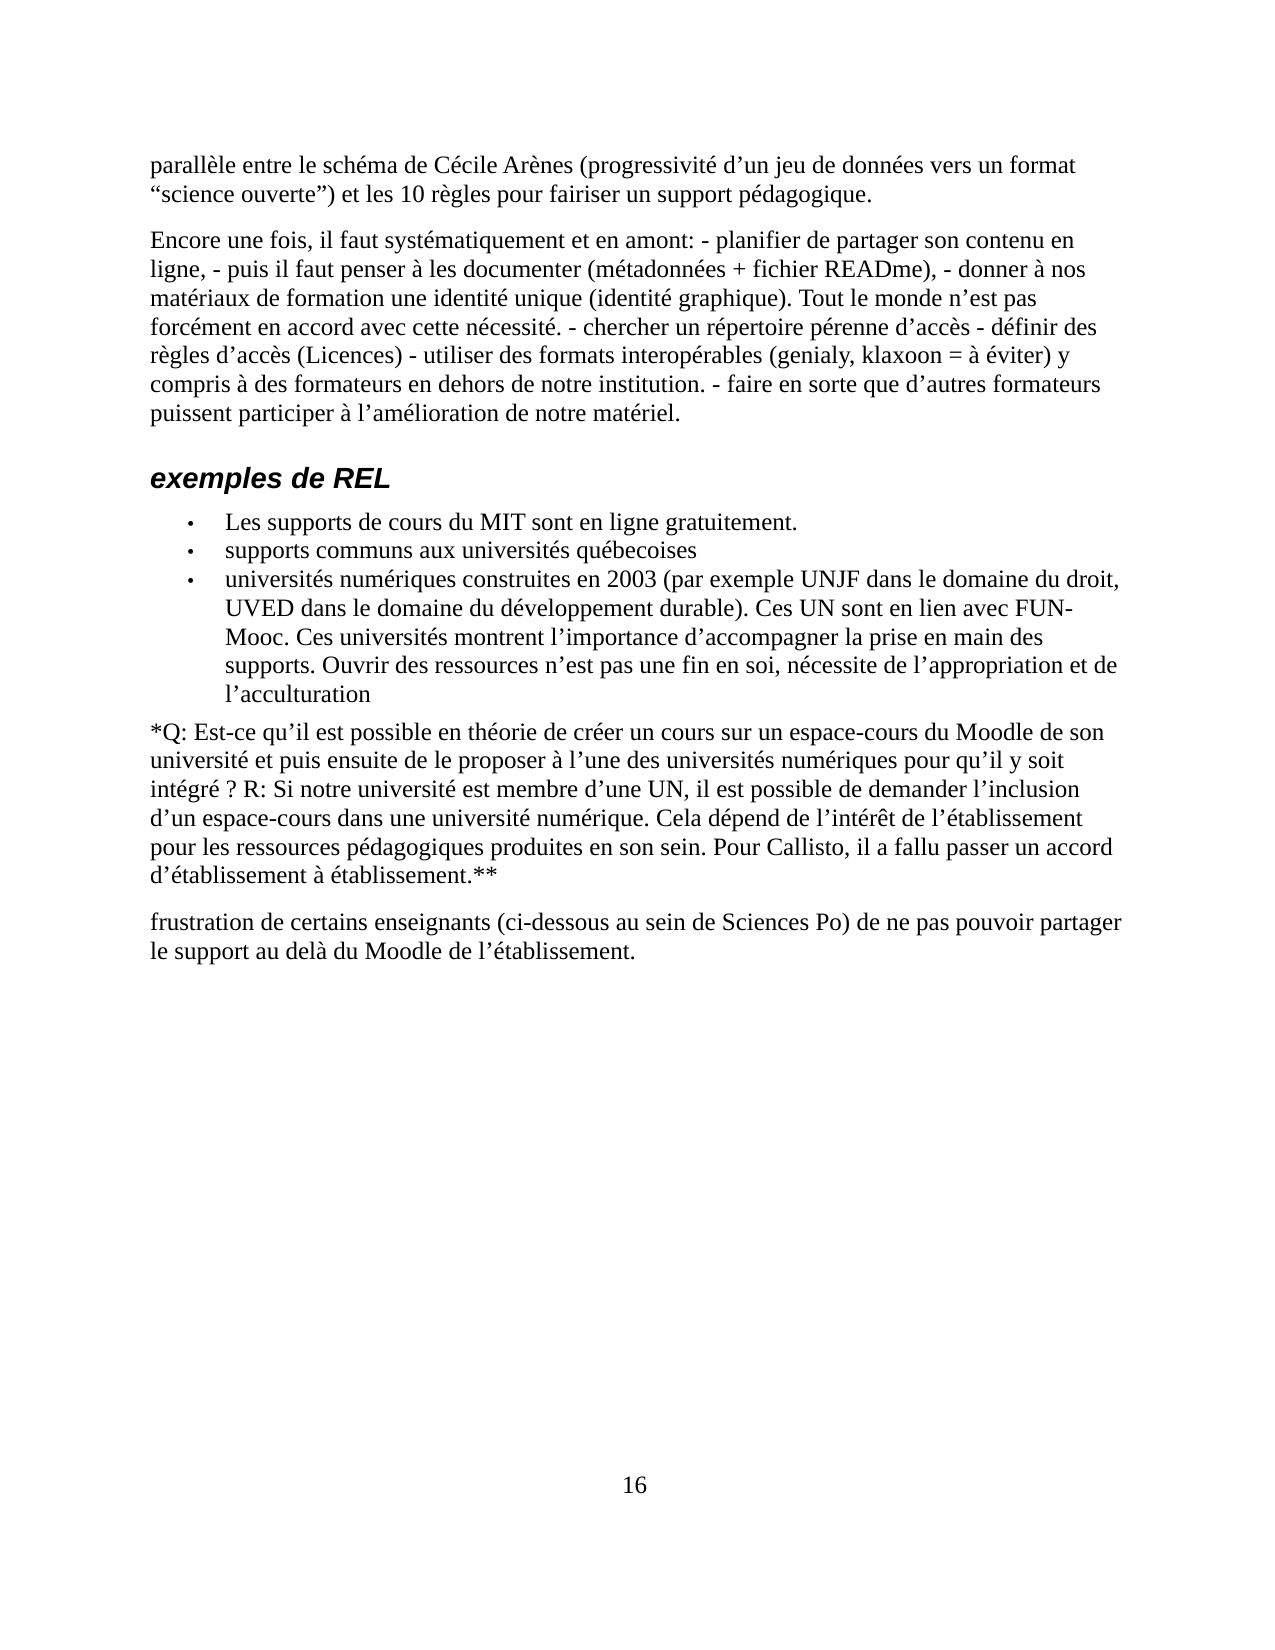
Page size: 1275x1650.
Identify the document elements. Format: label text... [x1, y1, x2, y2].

text *Q: Est-ce qu’il est possible en théorie de créer un cours sur un espace-cours du Moodle de son université et puis ensuite de le proposer à l’une des universités numériques pour qu’il y soit intégré ? R: Si notre université est membre d’une UN, il est possible de demander l’inclusion d’un espace-cours dans une université numérique. Cela dépend de l’intérêt de l’établissement pour les ressources pédagogiques produites en son sein. Pour Callisto, il a fallu passer un accord d’établissement à établissement.** [150, 717, 1125, 889]
list Les supports de cours du MIT sont en ligne gratuitement. [187, 507, 1125, 535]
text Encore une fois, il faut systématiquement et en amont: - planifier de partager son contenu en ligne, - puis il faut penser à les documenter (métadonnées + fichier READme), - donner à nos matériaux de formation une identité unique (identité graphique). Tout le monde n’est pas forcément en accord avec cette nécessité. - chercher un répertoire pérenne d’accès - définir des règles d’accès (Licences) - utiliser des formats interopérables (genialy, klaxoon = à éviter) y compris à des formateurs en dehors de notre institution. - faire en sorte que d’autres formateurs puissent participer à l’amélioration de notre matériel. [150, 225, 1125, 427]
subtitle exemples de REL [150, 461, 1125, 494]
list universités numériques construites en 2003 (par exemple UNJF dans le domaine du droit, UVED dans le domaine du développement durable). Ces UN sont en lien avec FUN-Mooc. Ces universités montrent l’importance d’accompagner la prise en main des supports. Ouvrir des ressources n’est pas une fin en soi, nécessite de l’appropriation et de l’acculturation [187, 564, 1125, 708]
list supports communs aux universités québecoises [187, 535, 1125, 564]
text parallèle entre le schéma de Cécile Arènes (progressivité d’un jeu de données vers un format “science ouverte”) et les 10 règles pour fairiser un support pédagogique. [150, 150, 1125, 207]
text frustration de certains enseignants (ci-dessous au sein de Sciences Po) de ne pas pouvoir partager le support au delà du Moodle de l’établissement. [150, 907, 1125, 965]
